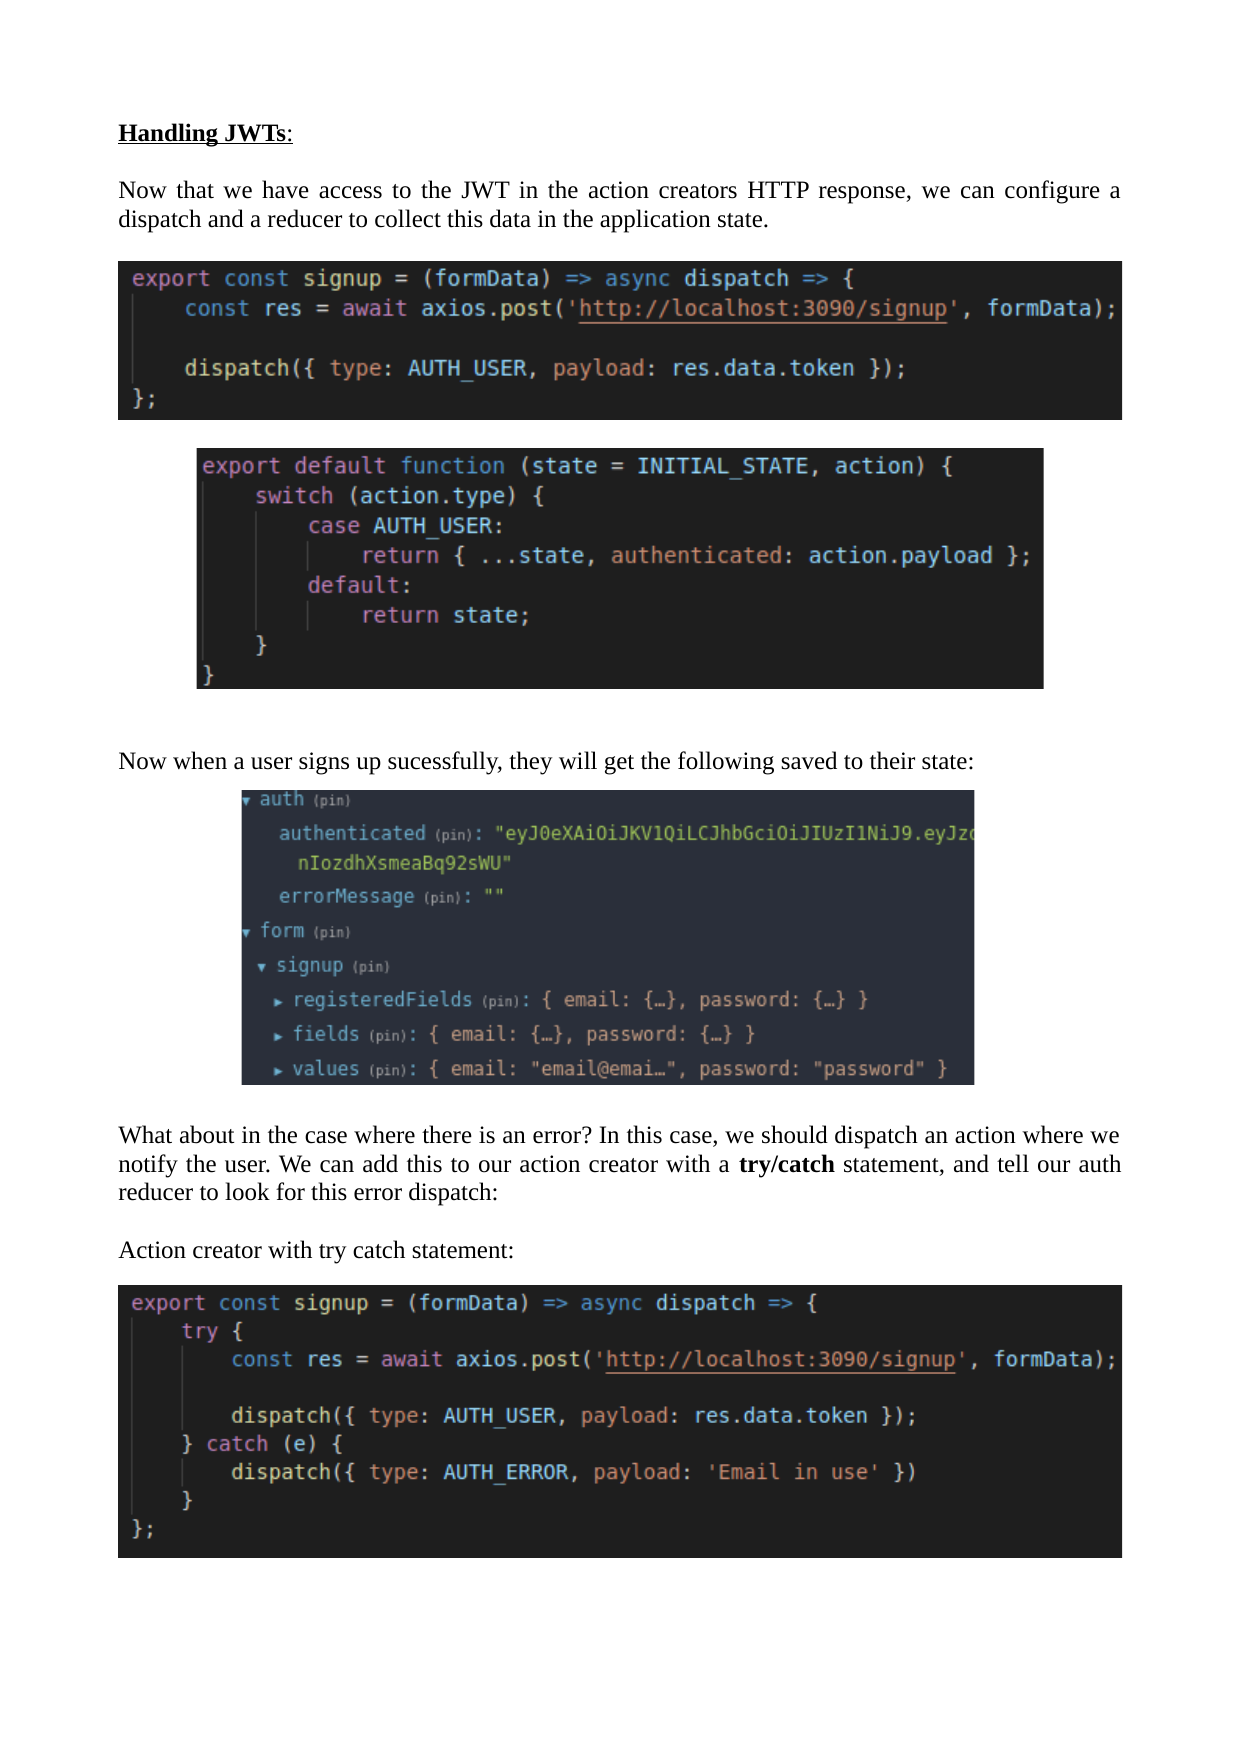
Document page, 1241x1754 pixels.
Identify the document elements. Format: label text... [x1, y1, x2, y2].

picture [241, 790, 975, 1085]
text Action creator with try catch statement: [118, 1235, 1122, 1264]
text What about in the case where there is an error? In this case, we should dispatch an action where we notify the user. We can add this to our action creator with a try/catch statement, and tell our auth reducer to look for this error dispatch: [118, 1120, 1122, 1206]
picture [118, 261, 1123, 420]
text Handling JWTs: [118, 118, 1122, 147]
text Now when a user signs up sucessfully, they will get the following saved to their state: [118, 746, 1122, 775]
picture [196, 448, 1044, 689]
text Now that we have access to the JWT in the action creators HTTP response, we can configure a dispatch and a reducer to collect this data in the application state. [118, 176, 1122, 233]
picture [118, 1285, 1123, 1558]
